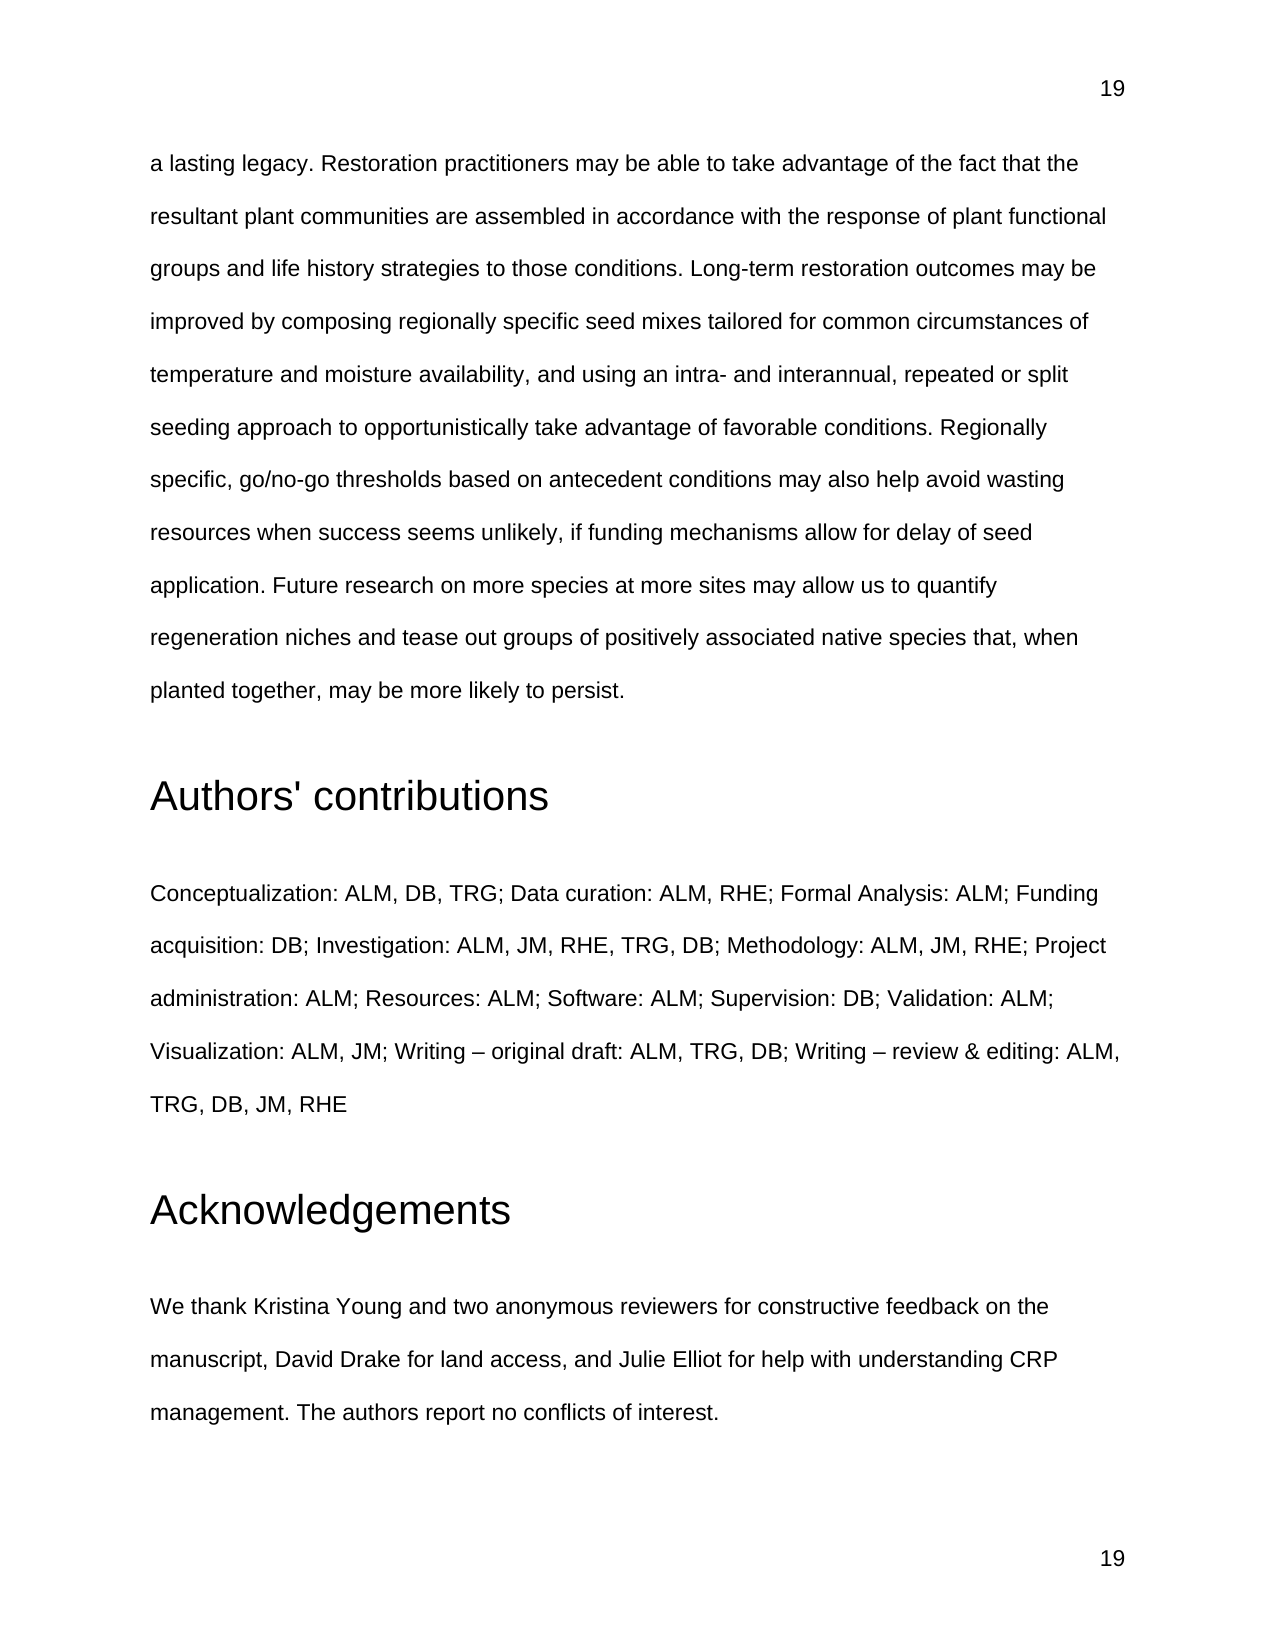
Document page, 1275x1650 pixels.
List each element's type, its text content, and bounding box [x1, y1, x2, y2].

subtitle Authors' contributions [150, 771, 1125, 819]
text Conceptualization: ALM, DB, TRG; Data curation: ALM, RHE; Formal Analysis: ALM; Funding acquisition: DB; Investigation: ALM, JM, RHE, TRG, DB; Methodology: ALM, JM, RHE; Project administration: ALM; Resources: ALM; Software: ALM; Supervision: DB; Validation: ALM; Visualization: ALM, JM; Writing – original draft: ALM, TRG, DB; Writing – review & editing: ALM, TRG, DB, JM, RHE [150, 880, 1125, 1117]
text We thank Kristina Young and two anonymous reviewers for constructive feedback on the manuscript, David Drake for land access, and Julie Elliot for help with understanding CRP management. The authors report no conflicts of interest. [150, 1293, 1125, 1425]
subtitle Acknowledgements [150, 1185, 1125, 1233]
text a lasting legacy. Restoration practitioners may be able to take advantage of the fact that the resultant plant communities are assembled in accordance with the response of plant functional groups and life history strategies to those conditions. Long-term restoration outcomes may be improved by composing regionally specific seed mixes tailored for common circumstances of temperature and moisture availability, and using an intra- and interannual, repeated or split seeding approach to opportunistically take advantage of favorable conditions. Regionally specific, go/no-go thresholds based on antecedent conditions may also help avoid wasting resources when success seems unlikely, if funding mechanisms allow for delay of seed application. Future research on more species at more sites may allow us to quantify regeneration niches and tease out groups of positively associated native species that, when planted together, may be more likely to persist. [150, 150, 1125, 703]
